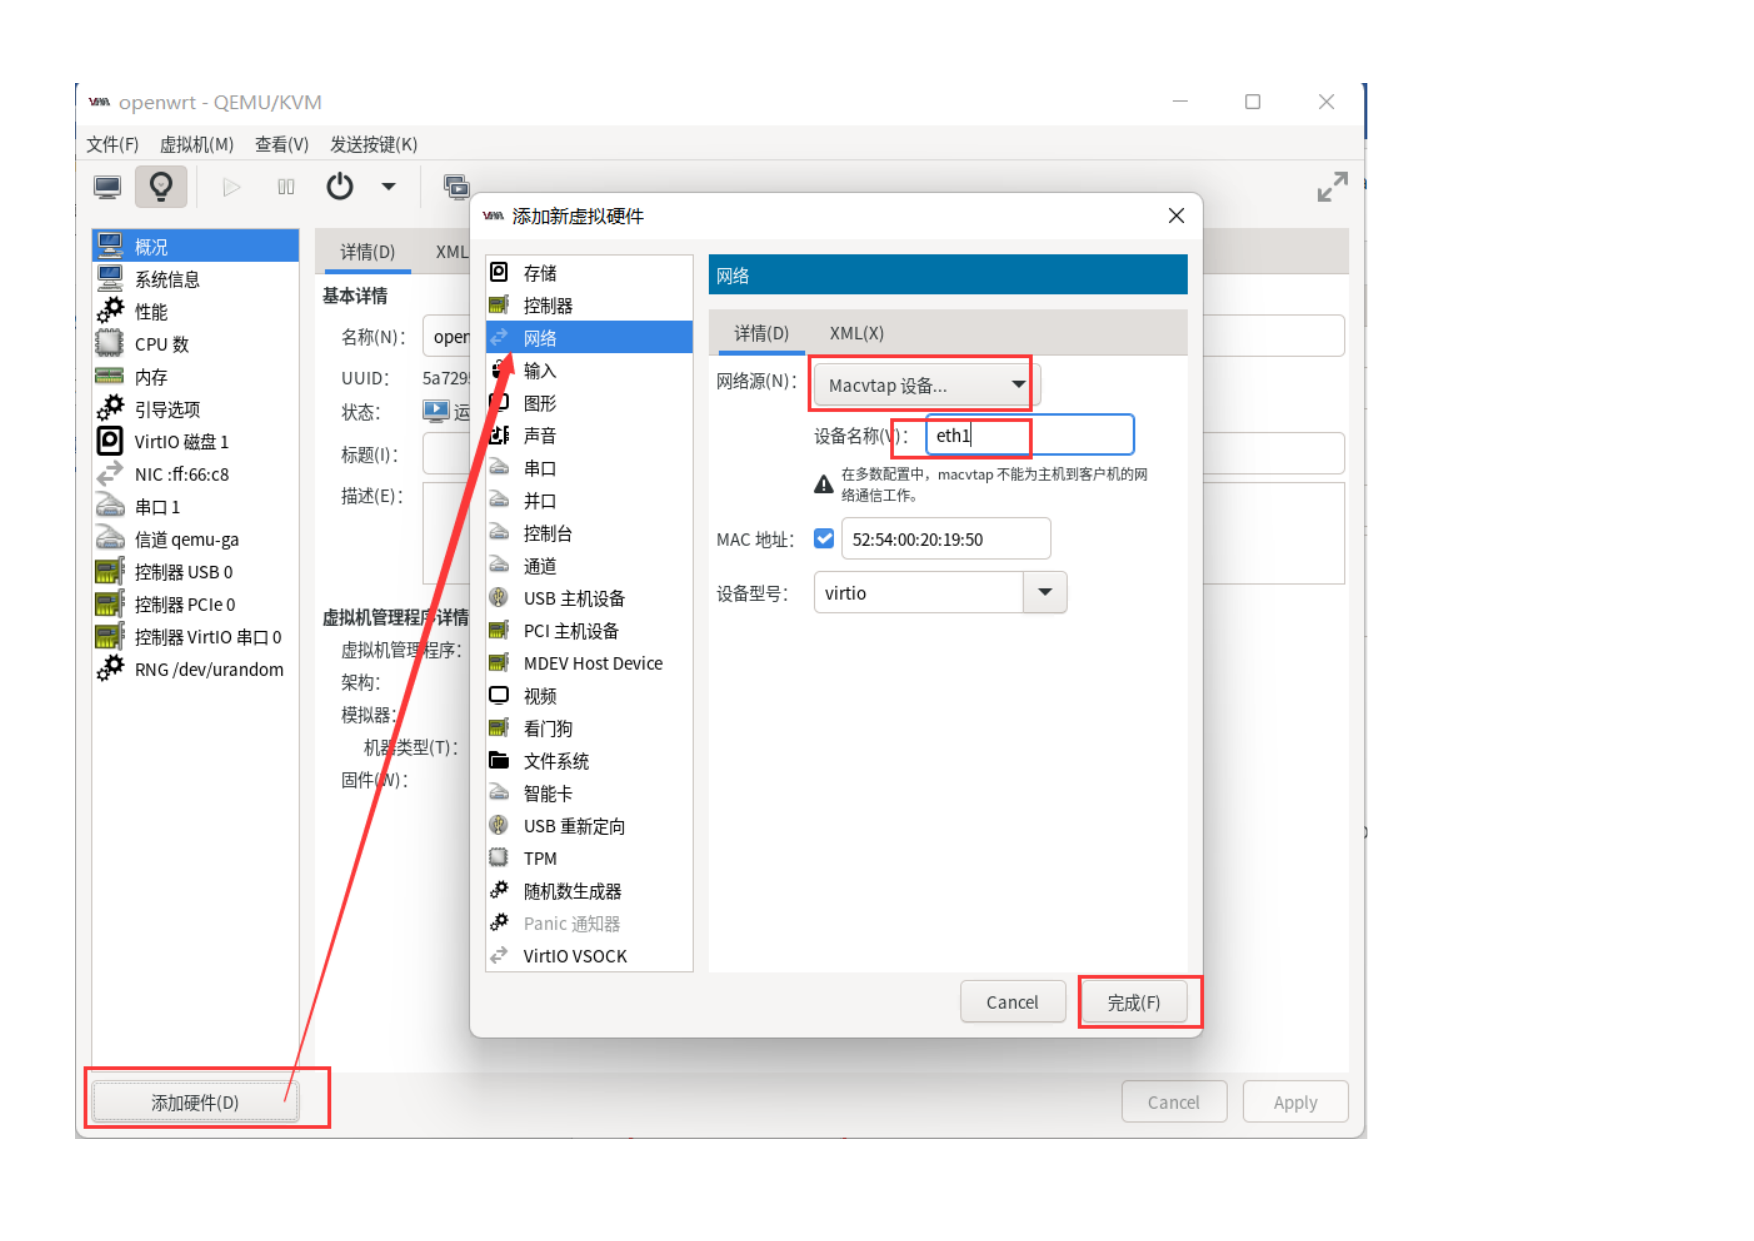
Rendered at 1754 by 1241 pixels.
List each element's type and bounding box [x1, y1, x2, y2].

picture [75, 83, 1368, 1139]
